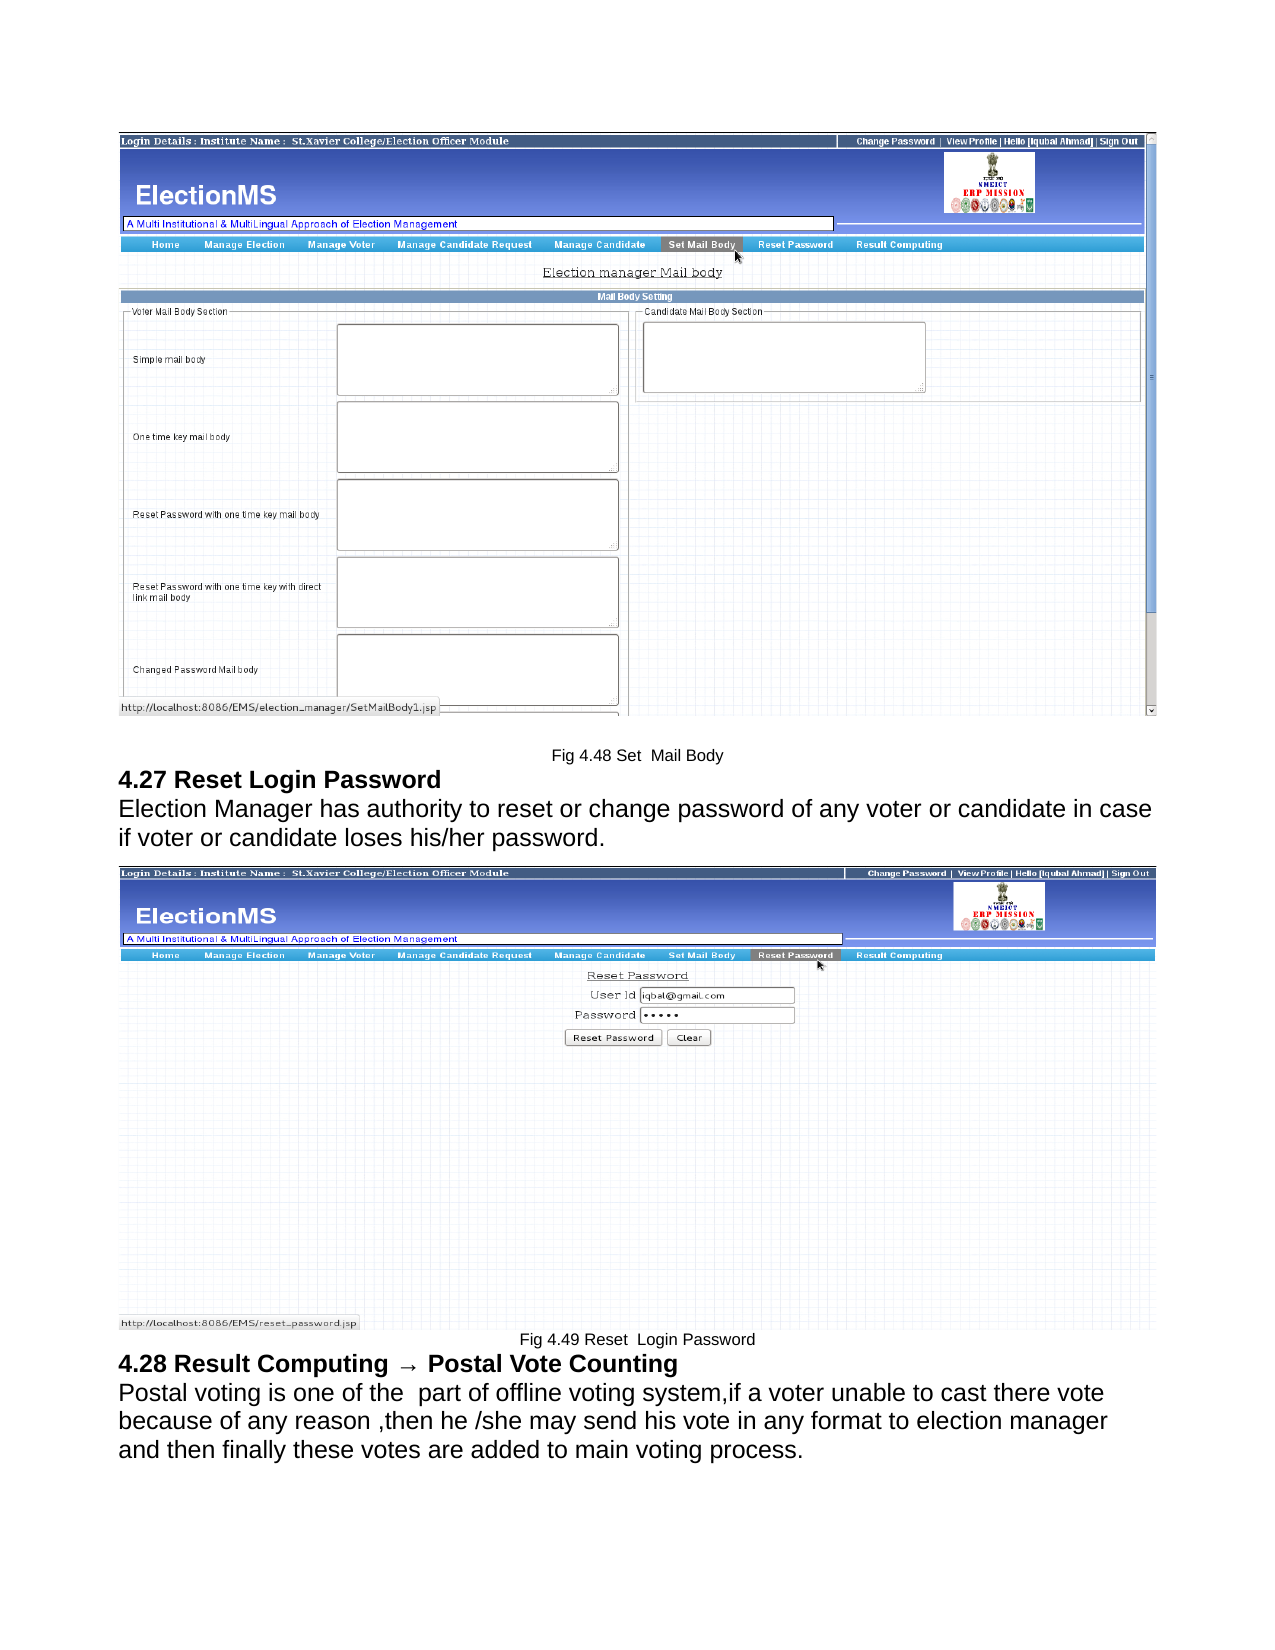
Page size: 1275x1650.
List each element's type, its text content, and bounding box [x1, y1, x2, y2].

text [118, 851, 1157, 866]
text Fig 4.48 Set Mail Body [118, 744, 1157, 765]
text Postal voting is one of the part of offline voting system,if a voter unable to cast there vote because of any reason ,then he /she may send his vote in any format to election manager and then finally these votes are added to main voting process. [118, 1377, 1157, 1464]
text Fig 4.49 Reset Login Password [118, 1330, 1157, 1349]
picture [118, 132, 1157, 716]
text 4.28 Result Computing → Postal Vote Counting [118, 1349, 1157, 1377]
text 4.27 Reset Login Password [118, 765, 1157, 794]
picture [118, 866, 1157, 1330]
text Election Manager has authority to reset or change password of any voter or candidate in case if voter or candidate loses his/her password. [118, 794, 1157, 851]
